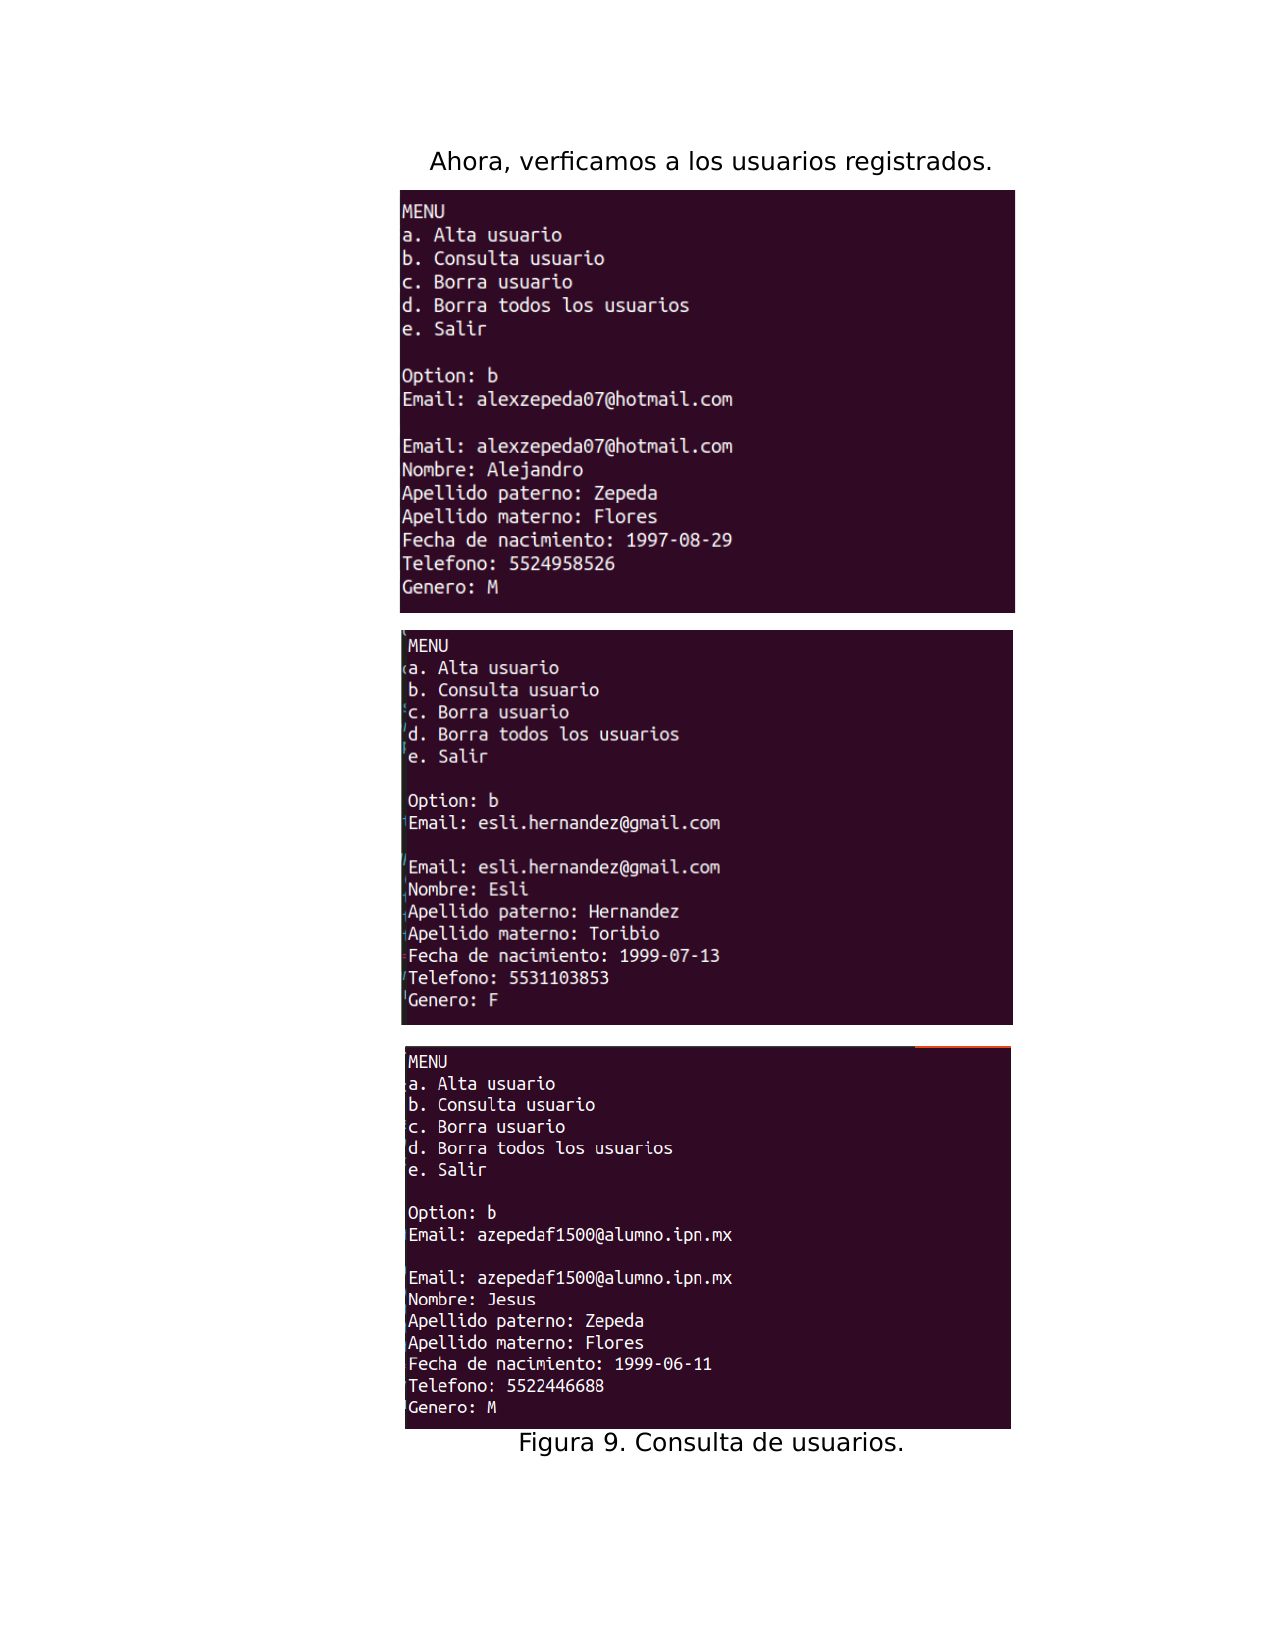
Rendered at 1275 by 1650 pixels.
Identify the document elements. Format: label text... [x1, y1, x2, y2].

text Figura 9. Consulta de usuarios. [325, 177, 1098, 1457]
text Ahora, verficamos a los usuarios registrados. [325, 148, 1098, 177]
picture [399, 190, 770, 613]
picture [401, 630, 780, 1025]
picture [405, 1046, 787, 1429]
